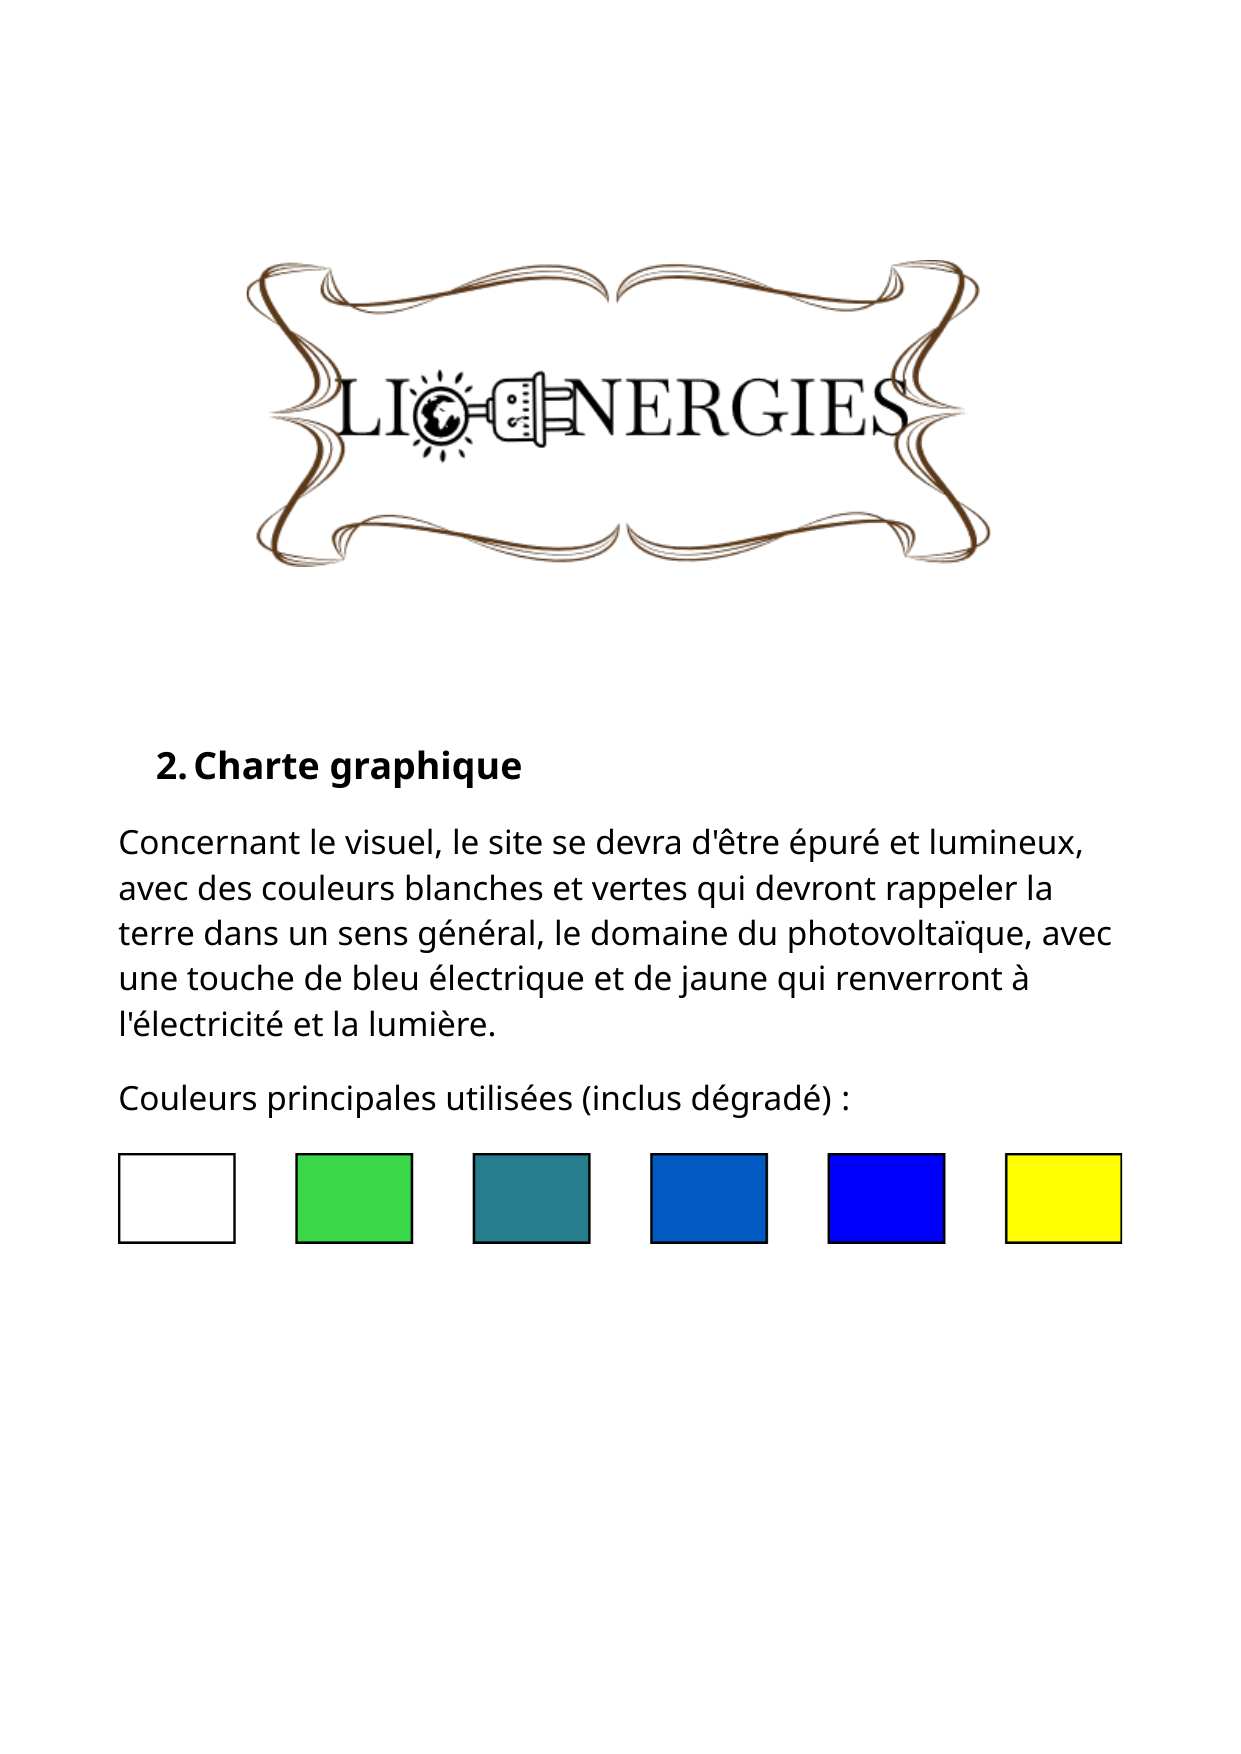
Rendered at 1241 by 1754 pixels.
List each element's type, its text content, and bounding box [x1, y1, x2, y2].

picture [118, 1153, 1123, 1244]
list Charte graphique [156, 739, 1122, 790]
text Concernant le visuel, le site se devra d'être épuré et lumineux, avec des couleurs blanches et vertes qui devront rappeler la terre dans un sens général, le domaine du photovoltaïque, avec une touche de bleu électrique et de jaune qui renverront à l'électricité et la lumière. [118, 819, 1122, 1046]
picture [246, 260, 991, 567]
text Couleurs principales utilisées (inclus dégradé) : [118, 1075, 1122, 1120]
